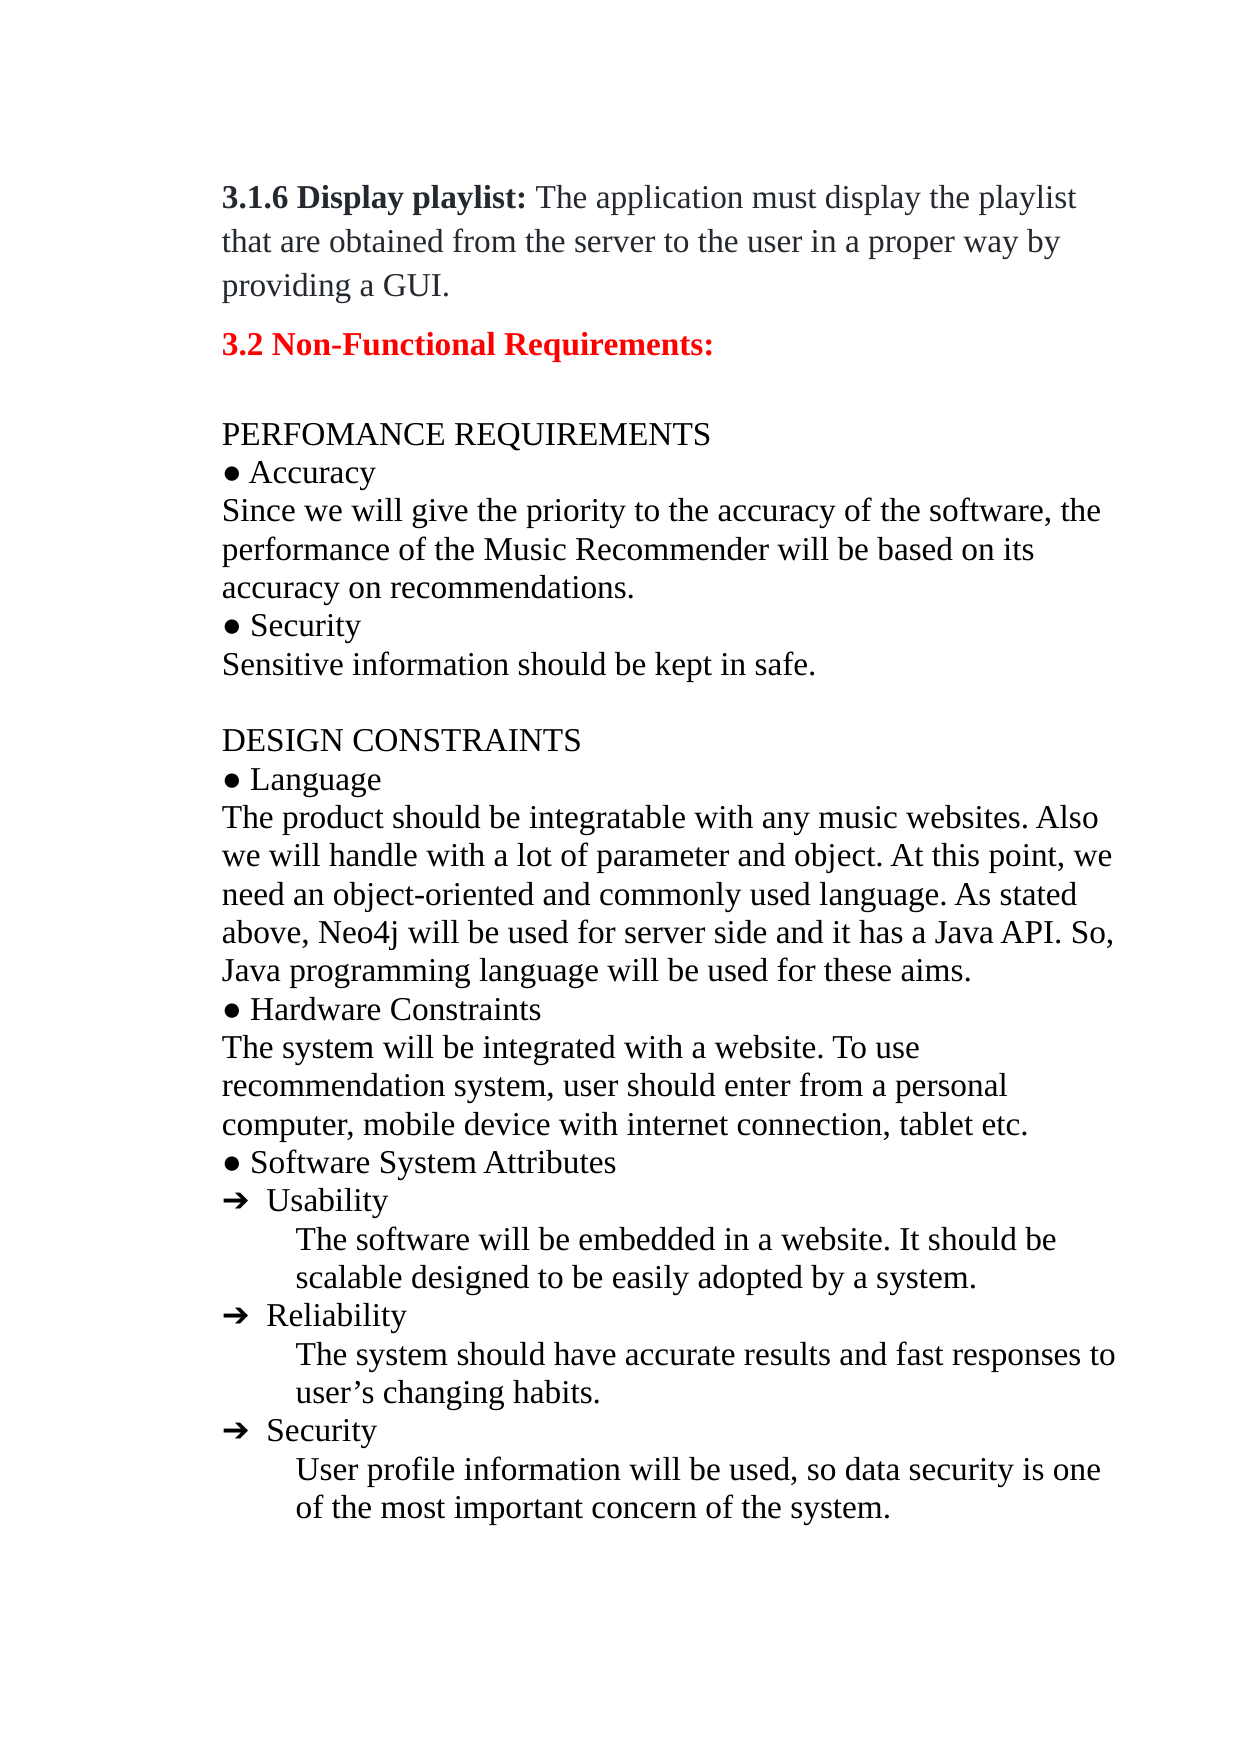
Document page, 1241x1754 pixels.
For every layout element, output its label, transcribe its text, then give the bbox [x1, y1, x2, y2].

text The product should be integratable with any music websites. Also we will handle with a lot of parameter and object. At this point, we need an object-oriented and commonly used language. As stated above, Neo4j will be used for server side and it has a Java API. So, Java programming language will be used for these aims. [148, 797, 1128, 989]
text ➔ Usability [148, 1180, 1128, 1219]
text ● Security [148, 605, 1128, 644]
text 3.2 Non-Functional Requirements: [148, 324, 1128, 362]
text User profile information will be used, so data security is one of the most important concern of the system. [148, 1449, 1128, 1525]
text Since we will give the priority to the accuracy of the software, the [148, 490, 1128, 529]
text The system should have accurate results and fast responses to user’s changing habits. [148, 1334, 1128, 1410]
text performance of the Music Recommender will be based on its accuracy on recommendations. [148, 529, 1128, 605]
text 3.1.6 Display playlist: The application must display the playlist that are obtained from the server to the user in a proper way by providing a GUI. [148, 177, 1128, 304]
text ● Hardware Constraints [148, 989, 1128, 1027]
text DESIGN CONSTRAINTS [148, 720, 1128, 759]
text ● Accuracy [148, 452, 1128, 490]
text Sensitive information should be kept in safe. [148, 644, 1128, 682]
text ● Language [148, 759, 1128, 797]
text ● Software System Attributes [148, 1142, 1128, 1180]
text PERFOMANCE REQUIREMENTS [148, 414, 1128, 452]
text ➔ Security [148, 1410, 1128, 1449]
text The system will be integrated with a website. To use recommendation system, user should enter from a personal computer, mobile device with internet connection, tablet etc. [148, 1027, 1128, 1142]
text ➔ Reliability [148, 1295, 1128, 1334]
text The software will be embedded in a website. It should be [148, 1219, 1128, 1257]
text scalable designed to be easily adopted by a system. [148, 1257, 1128, 1295]
